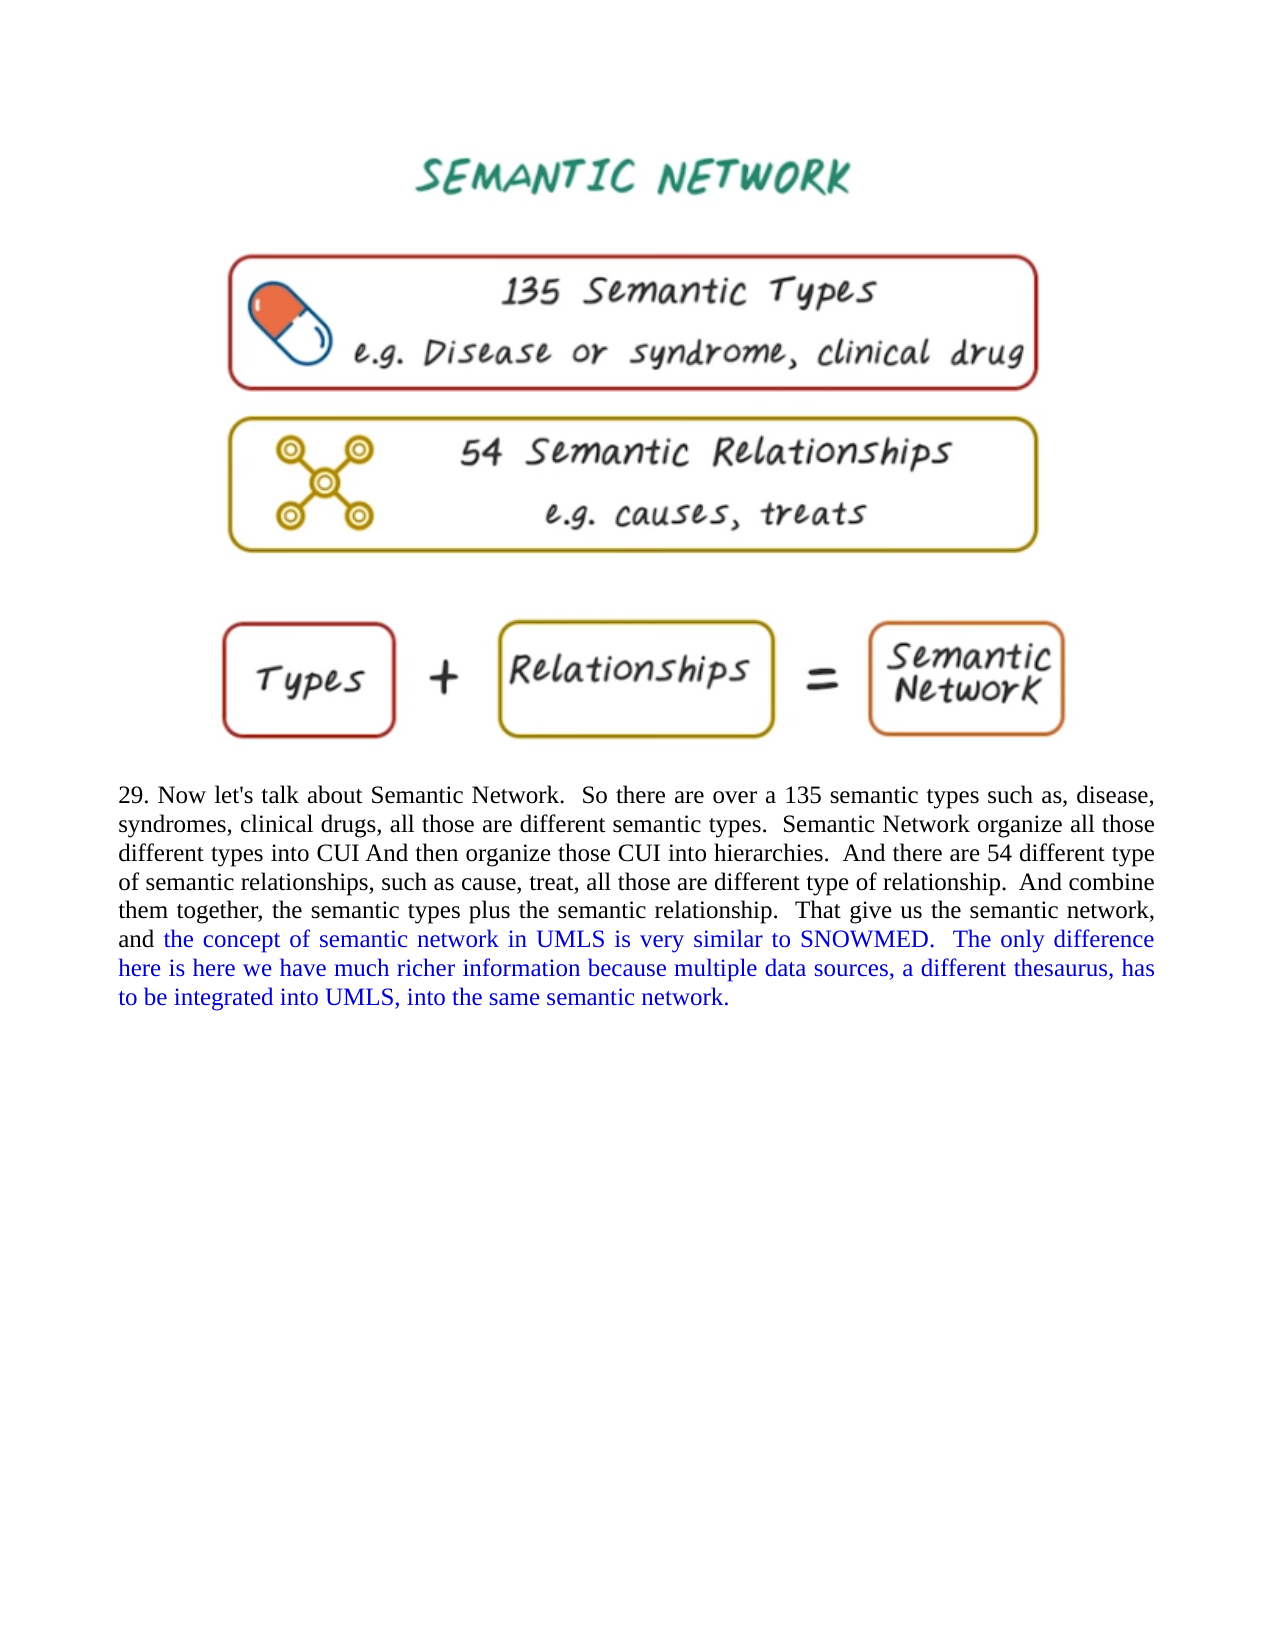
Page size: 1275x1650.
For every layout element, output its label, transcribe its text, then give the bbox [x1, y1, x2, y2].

text 29. Now let's talk about Semantic Network. So there are over a 135 semantic types such as, disease, syndromes, clinical drugs, all those are different semantic types. Semantic Network organize all those different types into CUI And then organize those CUI into hierarchies. And there are 54 different type of semantic relationships, such as cause, treat, all those are different type of relationship. And combine them together, the semantic types plus the semantic relationship. That give us the semantic network, and the concept of semantic network in UMLS is very similar to SNOWMED. The only difference here is here we have much richer information because multiple data sources, a different thesaurus, has to be integrated into UMLS, into the same semantic network. [118, 780, 1157, 1010]
picture [192, 146, 1083, 752]
